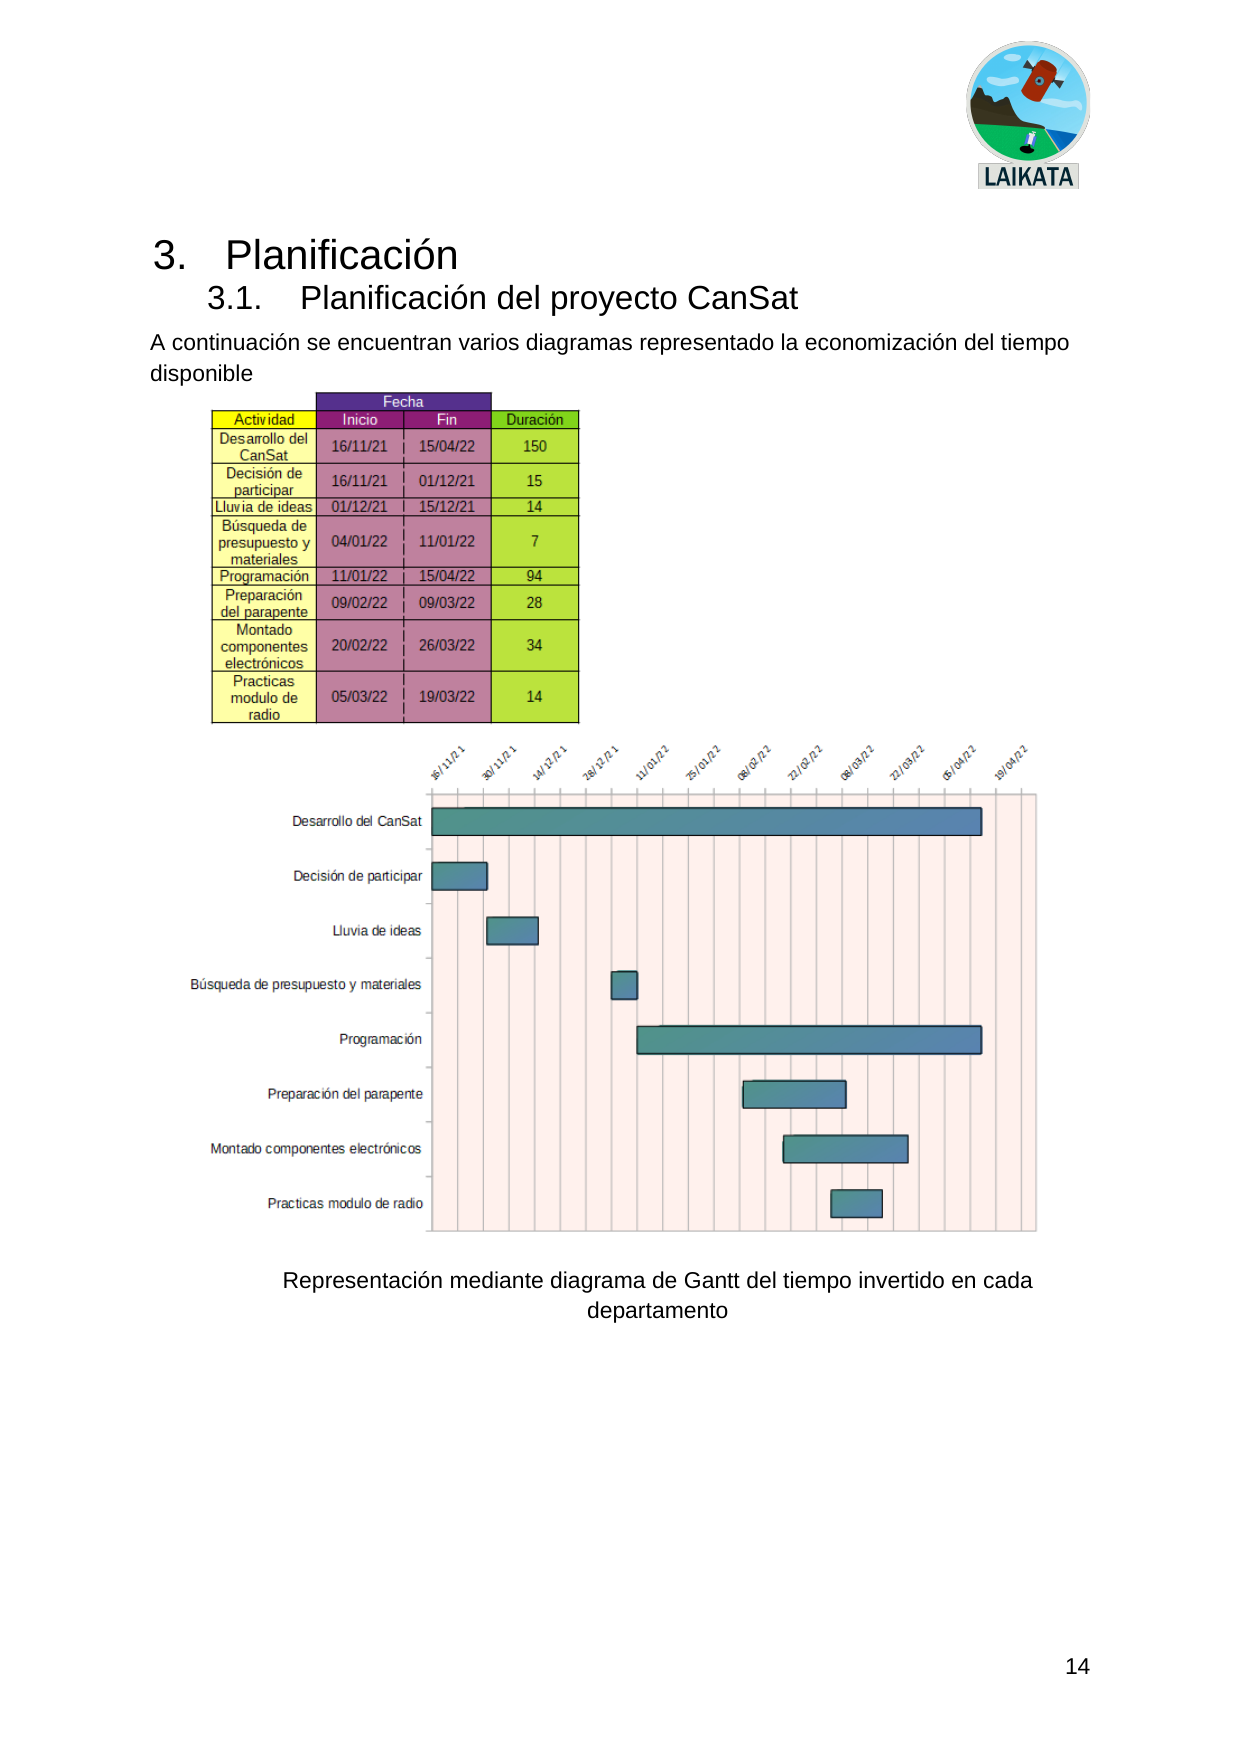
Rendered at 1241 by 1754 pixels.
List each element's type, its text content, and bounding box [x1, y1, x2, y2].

subtitle Planificación del proyecto CanSat [262, 278, 1090, 317]
subtitle Planificación [187, 230, 1090, 278]
picture [966, 41, 1091, 189]
text Representación mediante diagrama de Gantt del tiempo invertido en cada departamento [225, 1267, 1090, 1323]
text A continuación se encuentran varios diagramas representado la economización del tiempo disponible [150, 329, 1090, 386]
picture [150, 389, 1069, 1263]
